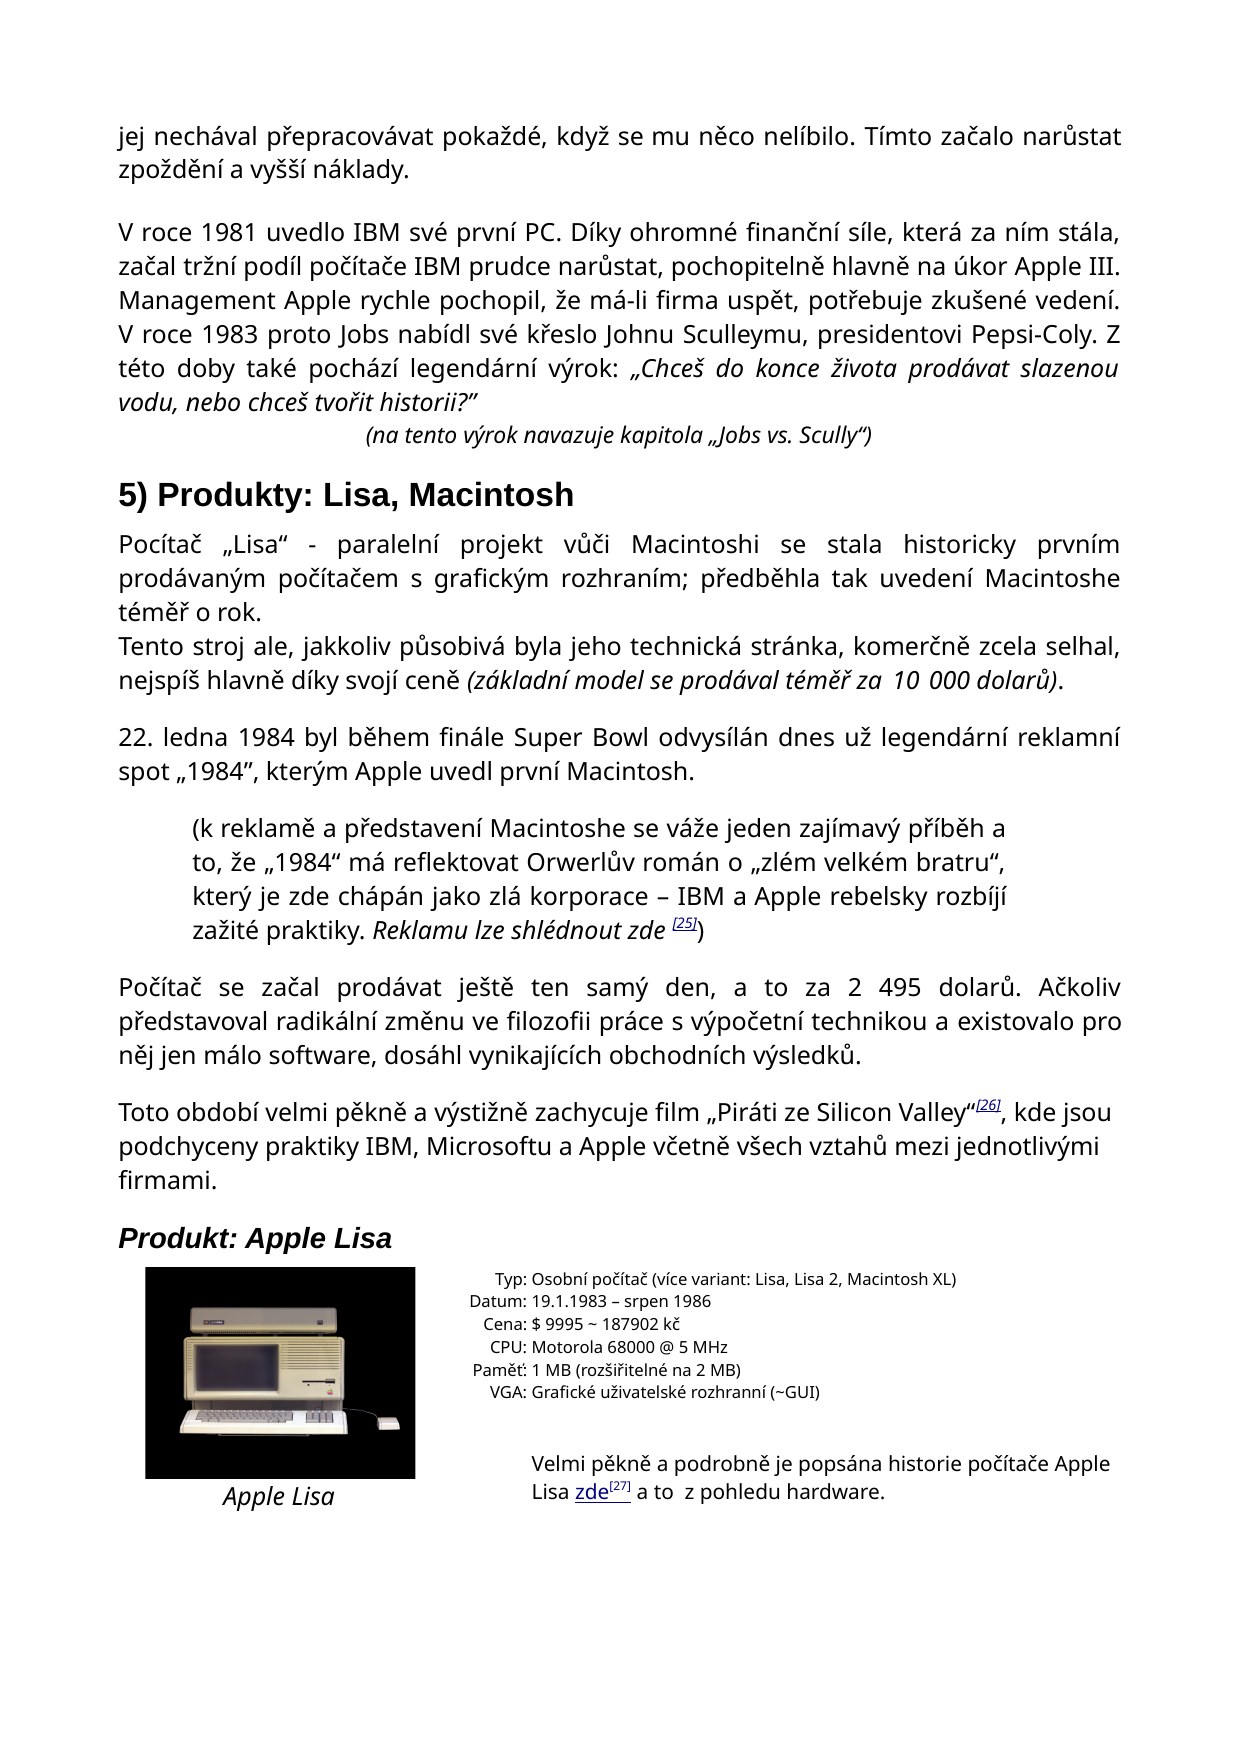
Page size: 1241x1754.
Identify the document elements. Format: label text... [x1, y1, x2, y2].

text (na tento výrok navazuje kapitola „Jobs vs. Scully“) [118, 419, 1122, 450]
table_header Typ: [443, 1268, 531, 1290]
table_cell Datum: [443, 1290, 531, 1313]
picture [145, 1267, 416, 1479]
table_cell $ 9995 ~ 187902 kč [531, 1313, 1122, 1336]
table_header Apple Lisa [118, 1268, 443, 1513]
table_cell 19.1.1983 – srpen 1986 [531, 1290, 1122, 1313]
table_cell Cena: [443, 1313, 531, 1336]
text V roce 1981 uvedlo IBM své první PC. Díky ohromné finanční síle, která za ním stála, začal tržní podíl počítače IBM prudce narůstat, pochopitelně hlavně na úkor Apple III. Management Apple rychle pochopil, že má-li firma uspět, potřebuje zkušené vedení. V roce 1983 proto Jobs nabídl své křeslo Johnu Sculleymu, presidentovi Pepsi-Coly. Z této doby také pochází legendární výrok: „Chceš do konce života prodávat slazenou vodu, nebo chceš tvořit historii?” [118, 215, 1122, 419]
text 22. ledna 1984 byl během finále Super Bowl odvysílán dnes už legendární reklamní spot „1984”, kterým Apple uvedl první Macintosh. [118, 719, 1122, 788]
table_header Osobní počítač (více variant: Lisa, Lisa 2, Macintosh XL) [531, 1268, 1122, 1290]
table_cell CPU: [443, 1336, 531, 1358]
subtitle 5) Produkty: Lisa, Macintosh [118, 475, 1122, 514]
text jej nechával přepracovávat pokaždé, když se mu něco nelíbilo. Tímto začalo narůstat zpoždění a vyšší náklady. [118, 118, 1122, 186]
text Tento stroj ale, jakkoliv působivá byla jeho technická stránka, komerčně zcela selhal, nejspíš hlavně díky svojí ceně (základní model se prodával téměř za 10 000 dolarů). [118, 629, 1122, 697]
table_cell Grafické uživatelské rozhranní (~GUI) Velmi pěkně a podrobně je popsána historie počítače Apple Lisa zde[27] a to z pohledu hardware. [531, 1381, 1122, 1513]
table_cell 1 MB (rozšiřitelné na 2 MB) [531, 1358, 1122, 1381]
table_cell Paměť: [443, 1358, 531, 1381]
text (k reklamě a představení Macintoshe se váže jeden zajímavý příběh a to, že „1984“ má reflektovat Orwerlův román o „zlém velkém bratru“, který je zde chápán jako zlá korporace – IBM a Apple rebelsky rozbíjí zažité praktiky. Reklamu lze shlédnout zde [25]) [192, 810, 1007, 947]
table_cell Motorola 68000 @ 5 MHz [531, 1336, 1122, 1358]
text Počítač se začal prodávat ještě ten samý den, a to za 2 495 dolarů. Ačkoliv představoval radikální změnu ve filozofii práce s výpočetní technikou a existovalo pro něj jen málo software, dosáhl vynikajících obchodních výsledků. [118, 969, 1122, 1071]
text Pocítač „Lisa“ - paralelní projekt vůči Macintoshi se stala historicky prvním prodávaným počítačem s grafickým rozhraním; předběhla tak uvedení Macintoshe téměř o rok. [118, 526, 1122, 629]
subtitle Produkt: Apple Lisa [118, 1221, 1122, 1255]
text Toto období velmi pěkně a výstižně zachycuje film „Piráti ze Silicon Valley“[26], kde jsou podchyceny praktiky IBM, Microsoftu a Apple včetně všech vztahů mezi jednotlivými firmami. [118, 1094, 1122, 1196]
table_cell VGA: [443, 1381, 531, 1513]
